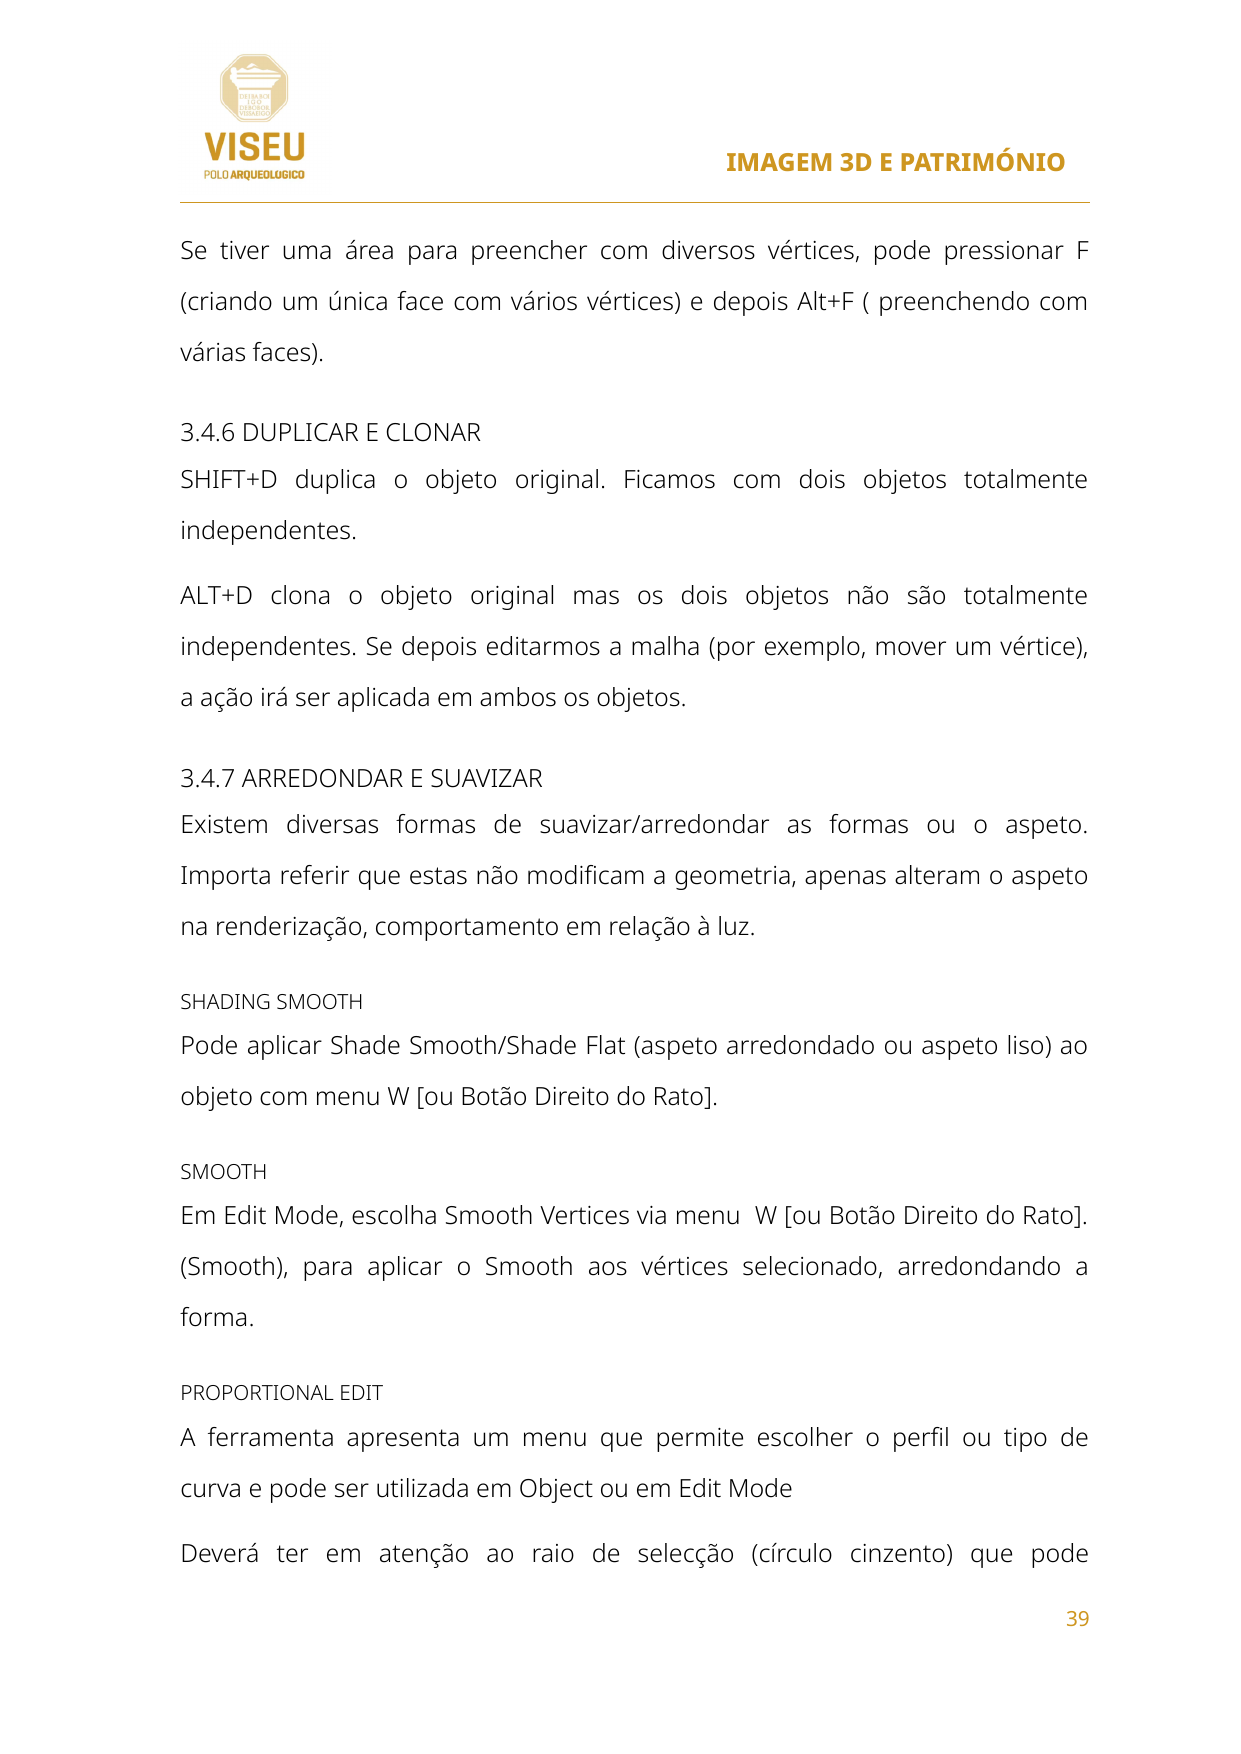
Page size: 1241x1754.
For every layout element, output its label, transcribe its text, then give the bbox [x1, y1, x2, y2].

subtitle Proportional Edit [180, 1378, 1090, 1407]
text Se tiver uma área para preencher com diversos vértices, pode pressionar F (criando um única face com vários vértices) e depois Alt+F ( preenchendo com várias faces). [180, 232, 1090, 368]
text ALT+D clona o objeto original mas os dois objetos não são totalmente independentes. Se depois editarmos a malha (por exemplo, mover um vértice), a ação irá ser aplicada em ambos os objetos. [180, 578, 1090, 714]
subtitle 3.4.7 Arredondar e Suavizar [180, 760, 1090, 794]
text SHIFT+D duplica o objeto original. Ficamos com dois objetos totalmente independentes. [180, 461, 1090, 546]
text Existem diversas formas de suavizar/arredondar as formas ou o aspeto. Importa referir que estas não modificam a geometria, apenas alteram o aspeto na renderização, comportamento em relação à luz. [180, 807, 1090, 943]
text Deverá ter em atenção ao raio de selecção (círculo cinzento) que pode [180, 1536, 1090, 1570]
subtitle 3.4.6 Duplicar e Clonar [180, 415, 1090, 449]
subtitle Shading Smooth [180, 987, 1090, 1015]
text Pode aplicar Shade Smooth/Shade Flat (aspeto arredondado ou aspeto liso) ao objeto com menu W [ou Botão Direito do Rato]. [180, 1028, 1090, 1113]
text A ferramenta apresenta um menu que permite escolher o perfil ou tipo de curva e pode ser utilizada em Object ou em Edit Mode [180, 1419, 1090, 1504]
subtitle Smooth [180, 1157, 1090, 1186]
text Em Edit Mode, escolha Smooth Vertices via menu W [ou Botão Direito do Rato]. (Smooth), para aplicar o Smooth aos vértices selecionado, arredondando a forma. [180, 1198, 1090, 1334]
